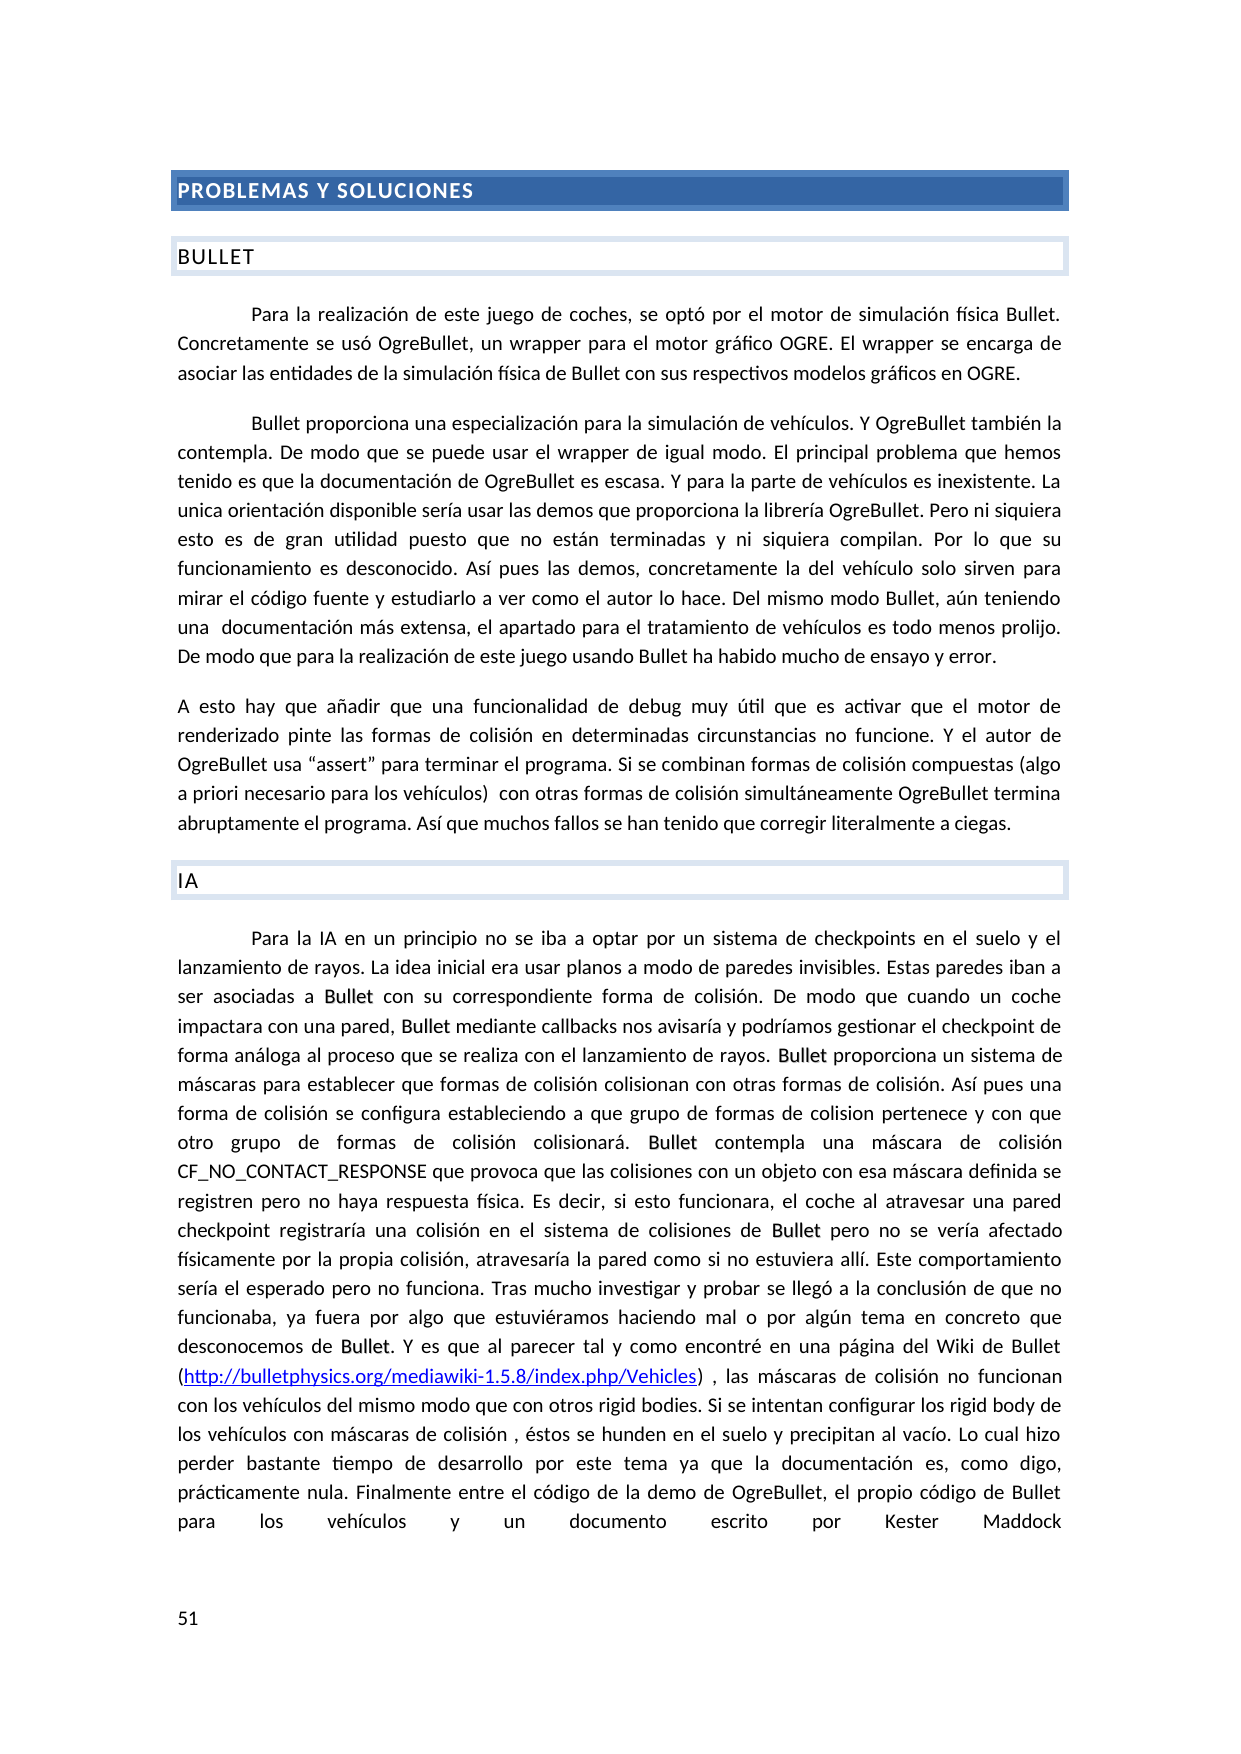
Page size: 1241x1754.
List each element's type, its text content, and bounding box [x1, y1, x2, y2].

text Para la realización de este juego de coches, se optó por el motor de simulación física Bullet. Concretamente se usó OgreBullet, un wrapper para el motor gráfico OGRE. El wrapper se encarga de asociar las entidades de la simulación física de Bullet con sus respectivos modelos gráficos en OGRE. [177, 301, 1063, 385]
subtitle IA [177, 866, 1063, 894]
text Bullet proporciona una especialización para la simulación de vehículos. Y OgreBullet también la contempla. De modo que se puede usar el wrapper de igual modo. El principal problema que hemos tenido es que la documentación de OgreBullet es escasa. Y para la parte de vehículos es inexistente. La unica orientación disponible sería usar las demos que proporciona la librería OgreBullet. Pero ni siquiera esto es de gran utilidad puesto que no están terminadas y ni siquiera compilan. Por lo que su funcionamiento es desconocido. Así pues las demos, concretamente la del vehículo solo sirven para mirar el código fuente y estudiarlo a ver como el autor lo hace. Del mismo modo Bullet, aún teniendo una documentación más extensa, el apartado para el tratamiento de vehículos es todo menos prolijo. De modo que para la realización de este juego usando Bullet ha habido mucho de ensayo y error. [177, 410, 1063, 668]
text Para la IA en un principio no se iba a optar por un sistema de checkpoints en el suelo y el lanzamiento de rayos. La idea inicial era usar planos a modo de paredes invisibles. Estas paredes iban a ser asociadas a Bullet con su correspondiente forma de colisión. De modo que cuando un coche impactara con una pared, Bullet mediante callbacks nos avisaría y podríamos gestionar el checkpoint de forma análoga al proceso que se realiza con el lanzamiento de rayos. Bullet proporciona un sistema de máscaras para establecer que formas de colisión colisionan con otras formas de colisión. Así pues una forma de colisión se configura estableciendo a que grupo de formas de colision pertenece y con que otro grupo de formas de colisión colisionará. Bullet contempla una máscara de colisión CF_NO_CONTACT_RESPONSE que provoca que las colisiones con un objeto con esa máscara definida se registren pero no haya respuesta física. Es decir, si esto funcionara, el coche al atravesar una pared checkpoint registraría una colisión en el sistema de colisiones de Bullet pero no se vería afectado físicamente por la propia colisión, atravesaría la pared como si no estuviera allí. Este comportamiento sería el esperado pero no funciona. Tras mucho investigar y probar se llegó a la conclusión de que no funcionaba, ya fuera por algo que estuviéramos haciendo mal o por algún tema en concreto que desconocemos de Bullet. Y es que al parecer tal y como encontré en una página del Wiki de Bullet (http://bulletphysics.org/mediawiki-1.5.8/index.php/Vehicles) , las máscaras de colisión no funcionan con los vehículos del mismo modo que con otros rigid bodies. Si se intentan configurar los rigid body de los vehículos con máscaras de colisión , éstos se hunden en el suelo y precipitan al vacío. Lo cual hizo perder bastante tiempo de desarrollo por este tema ya que la documentación es, como digo, prácticamente nula. Finalmente entre el código de la demo de OgreBullet, el propio código de Bullet para los vehículos y un documento escrito por Kester Maddock [177, 925, 1063, 1534]
subtitle PROBLEMAS y SOLUCIONES [177, 177, 1063, 205]
text A esto hay que añadir que una funcionalidad de debug muy útil que es activar que el motor de renderizado pinte las formas de colisión en determinadas circunstancias no funcione. Y el autor de OgreBullet usa “assert” para terminar el programa. Si se combinan formas de colisión compuestas (algo a priori necesario para los vehículos) con otras formas de colisión simultáneamente OgreBullet termina abruptamente el programa. Así que muchos fallos se han tenido que corregir literalmente a ciegas. [177, 693, 1063, 835]
subtitle BULLET [177, 242, 1063, 270]
